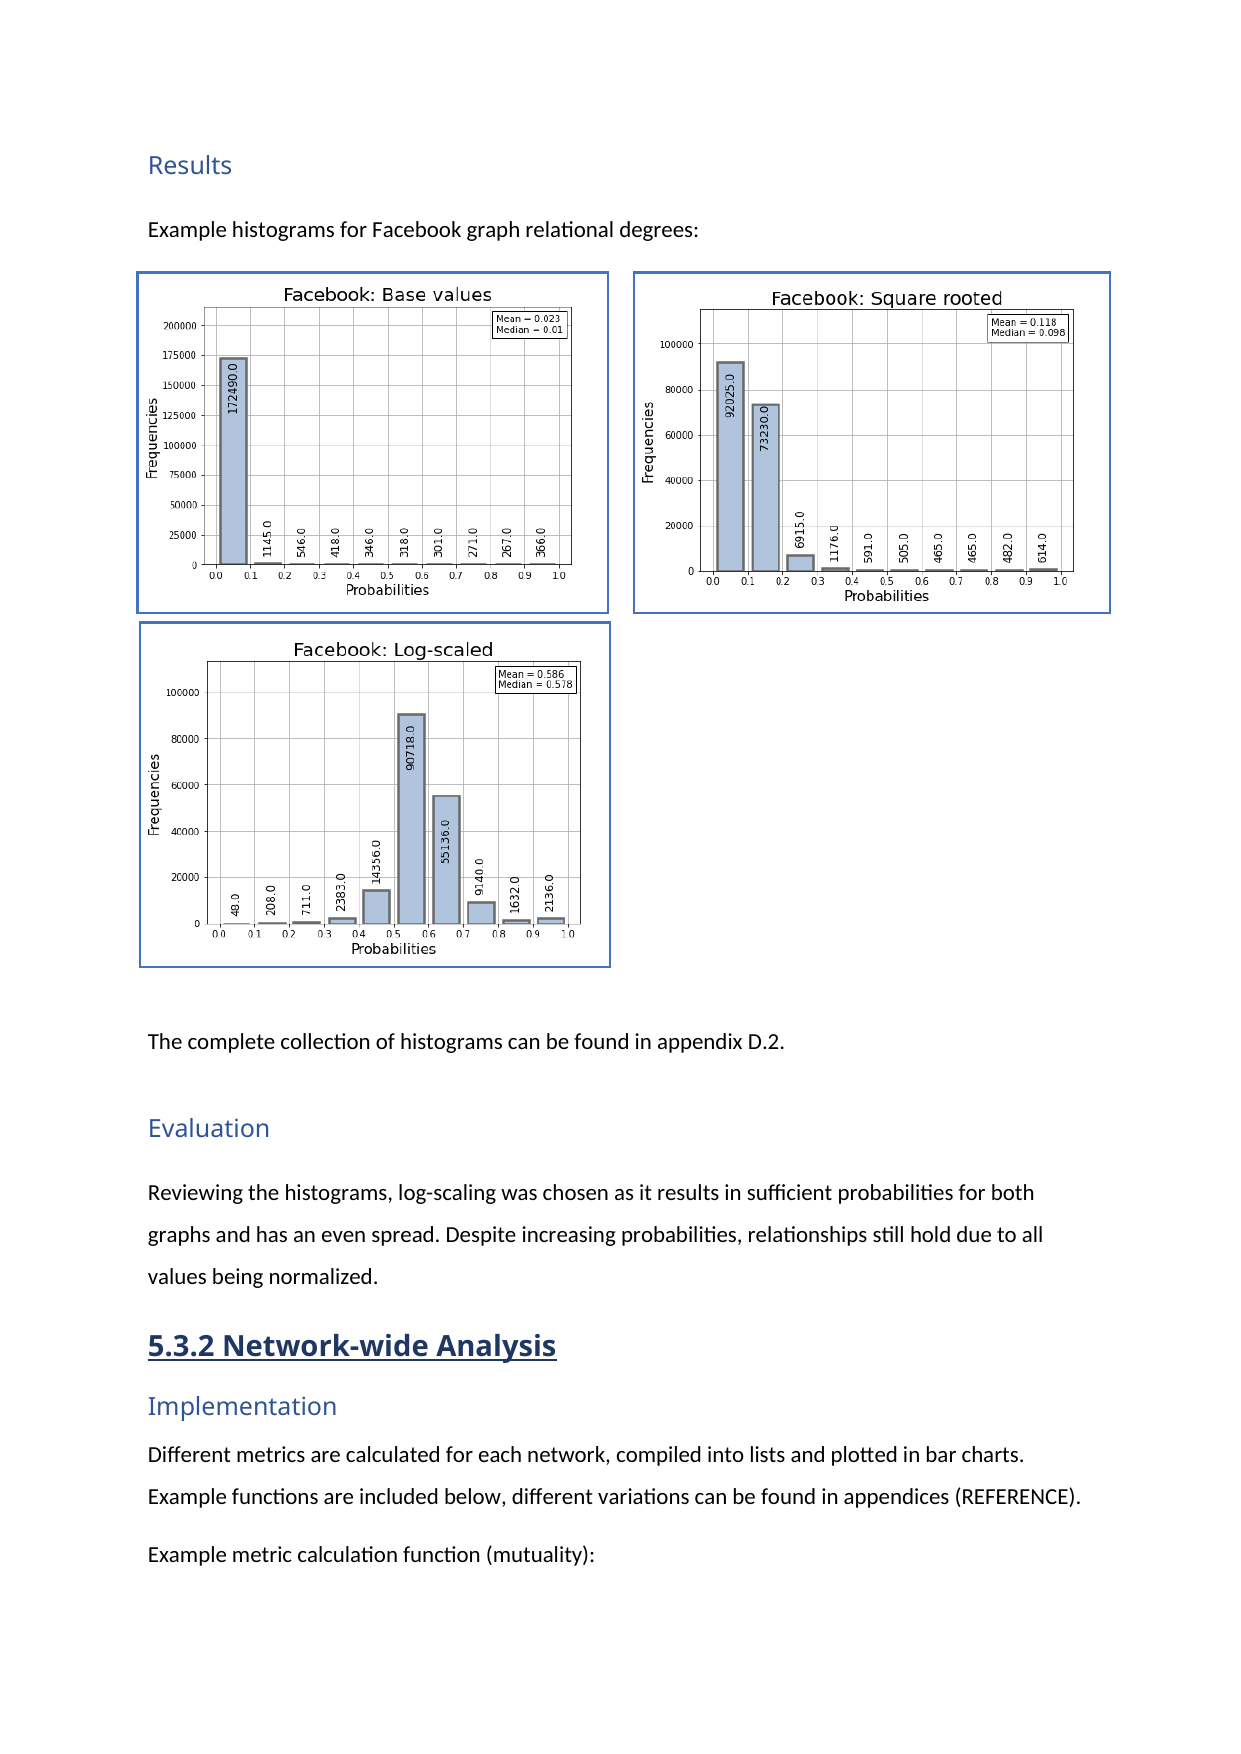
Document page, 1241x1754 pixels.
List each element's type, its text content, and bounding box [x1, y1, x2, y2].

subtitle 5.3.2 Network-wide Analysis [148, 1325, 1092, 1365]
subtitle Evaluation [148, 1111, 1092, 1145]
text [635, 274, 1109, 612]
text Reviewing the histograms, log-scaling was chosen as it results in sufficient probabilities for both graphs and has an even spread. Despite increasing probabilities, relationships still hold due to all values being normalized. [148, 1178, 1092, 1290]
text Different metrics are calculated for each network, compiled into lists and plotted in bar charts. Example functions are included below, different variations can be found in appendices (REFERENCE). [148, 1440, 1092, 1510]
text Example metric calculation function (mutuality): [148, 1540, 1092, 1568]
subtitle Results [148, 148, 1092, 182]
text Example histograms for Facebook graph relational degrees: [148, 215, 1092, 996]
subtitle Implementation [148, 1389, 1092, 1423]
text The complete collection of histograms can be found in appendix D.2. [148, 1027, 1092, 1055]
